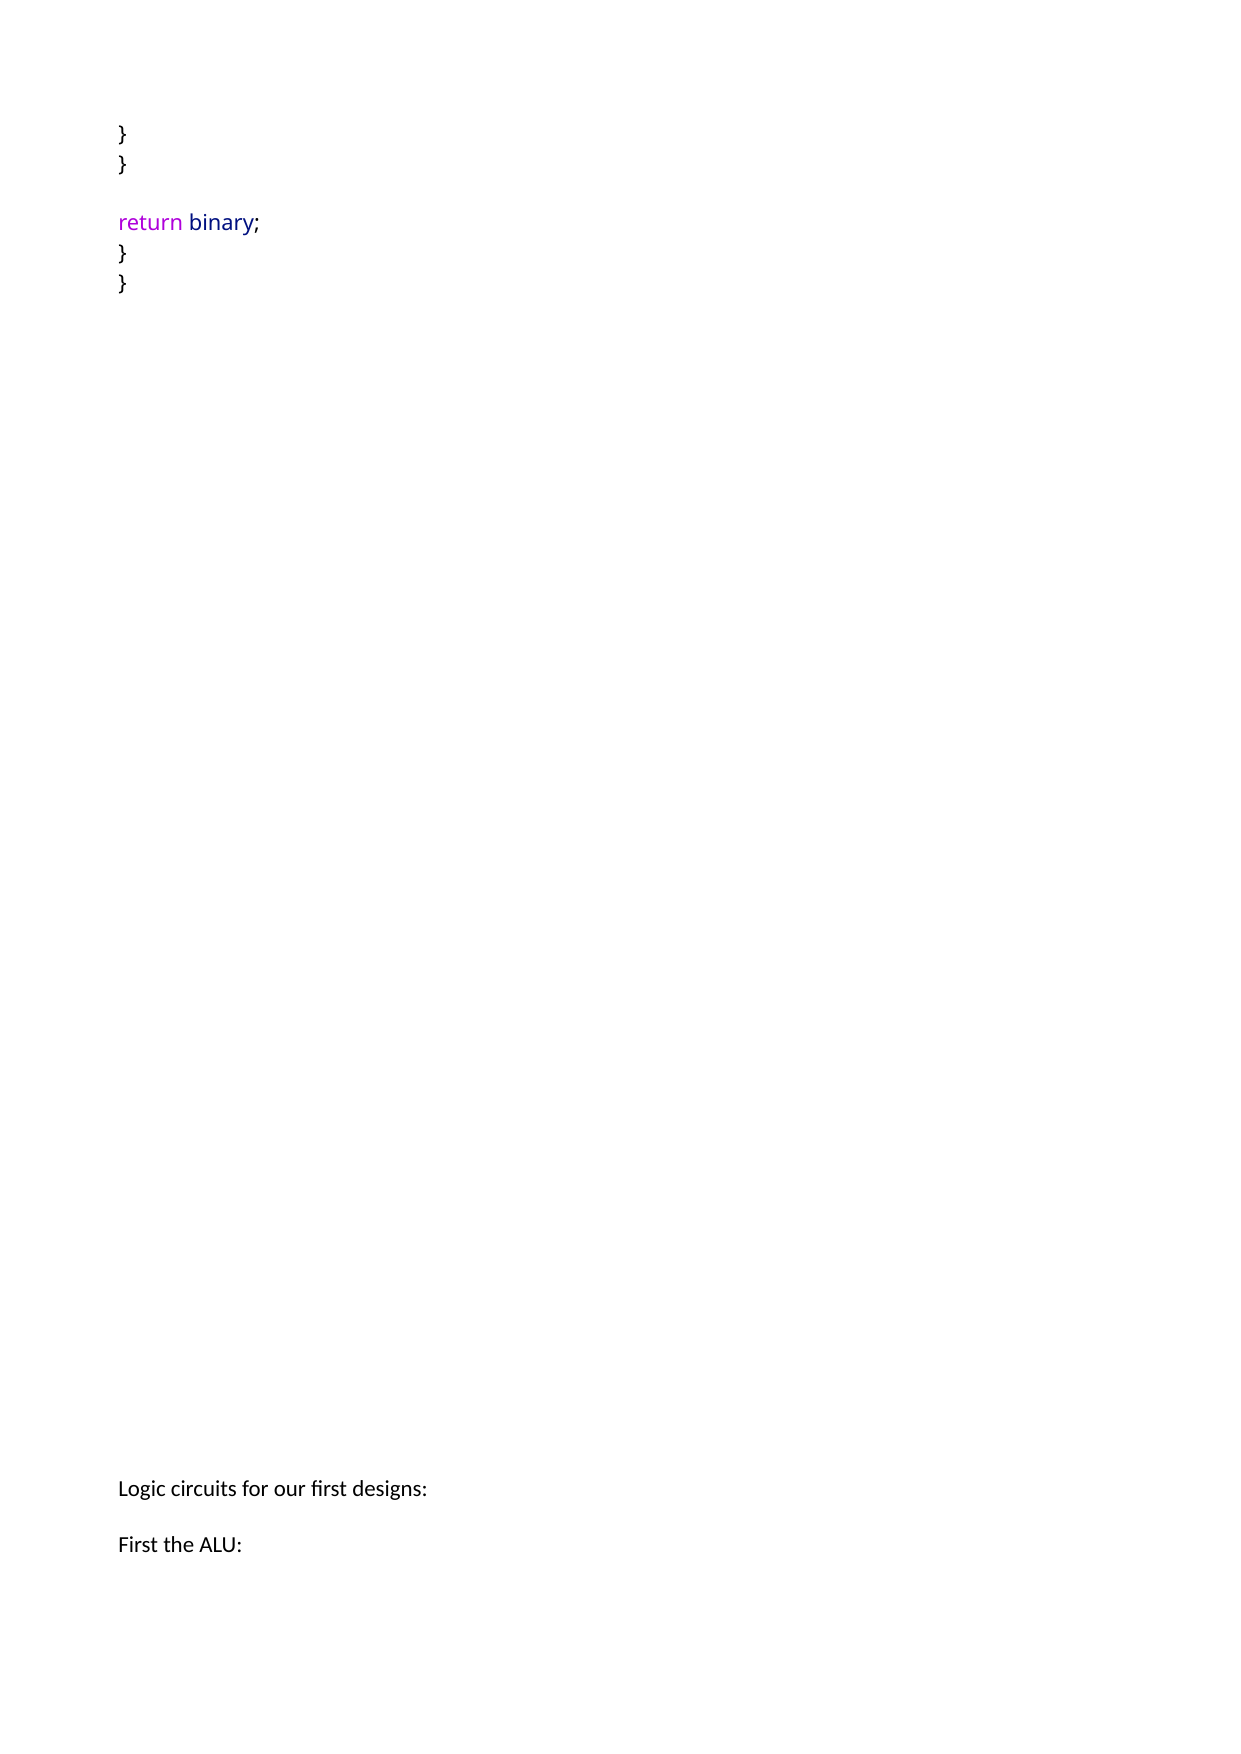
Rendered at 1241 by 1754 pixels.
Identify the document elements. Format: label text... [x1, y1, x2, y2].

text return binary; [118, 207, 1122, 237]
text } [118, 237, 1122, 267]
text First the ALU: [118, 1530, 1122, 1558]
text } [118, 267, 1122, 297]
text } [118, 118, 1122, 148]
text Logic circuits for our first designs: [118, 1474, 1122, 1502]
text } [118, 148, 1122, 178]
